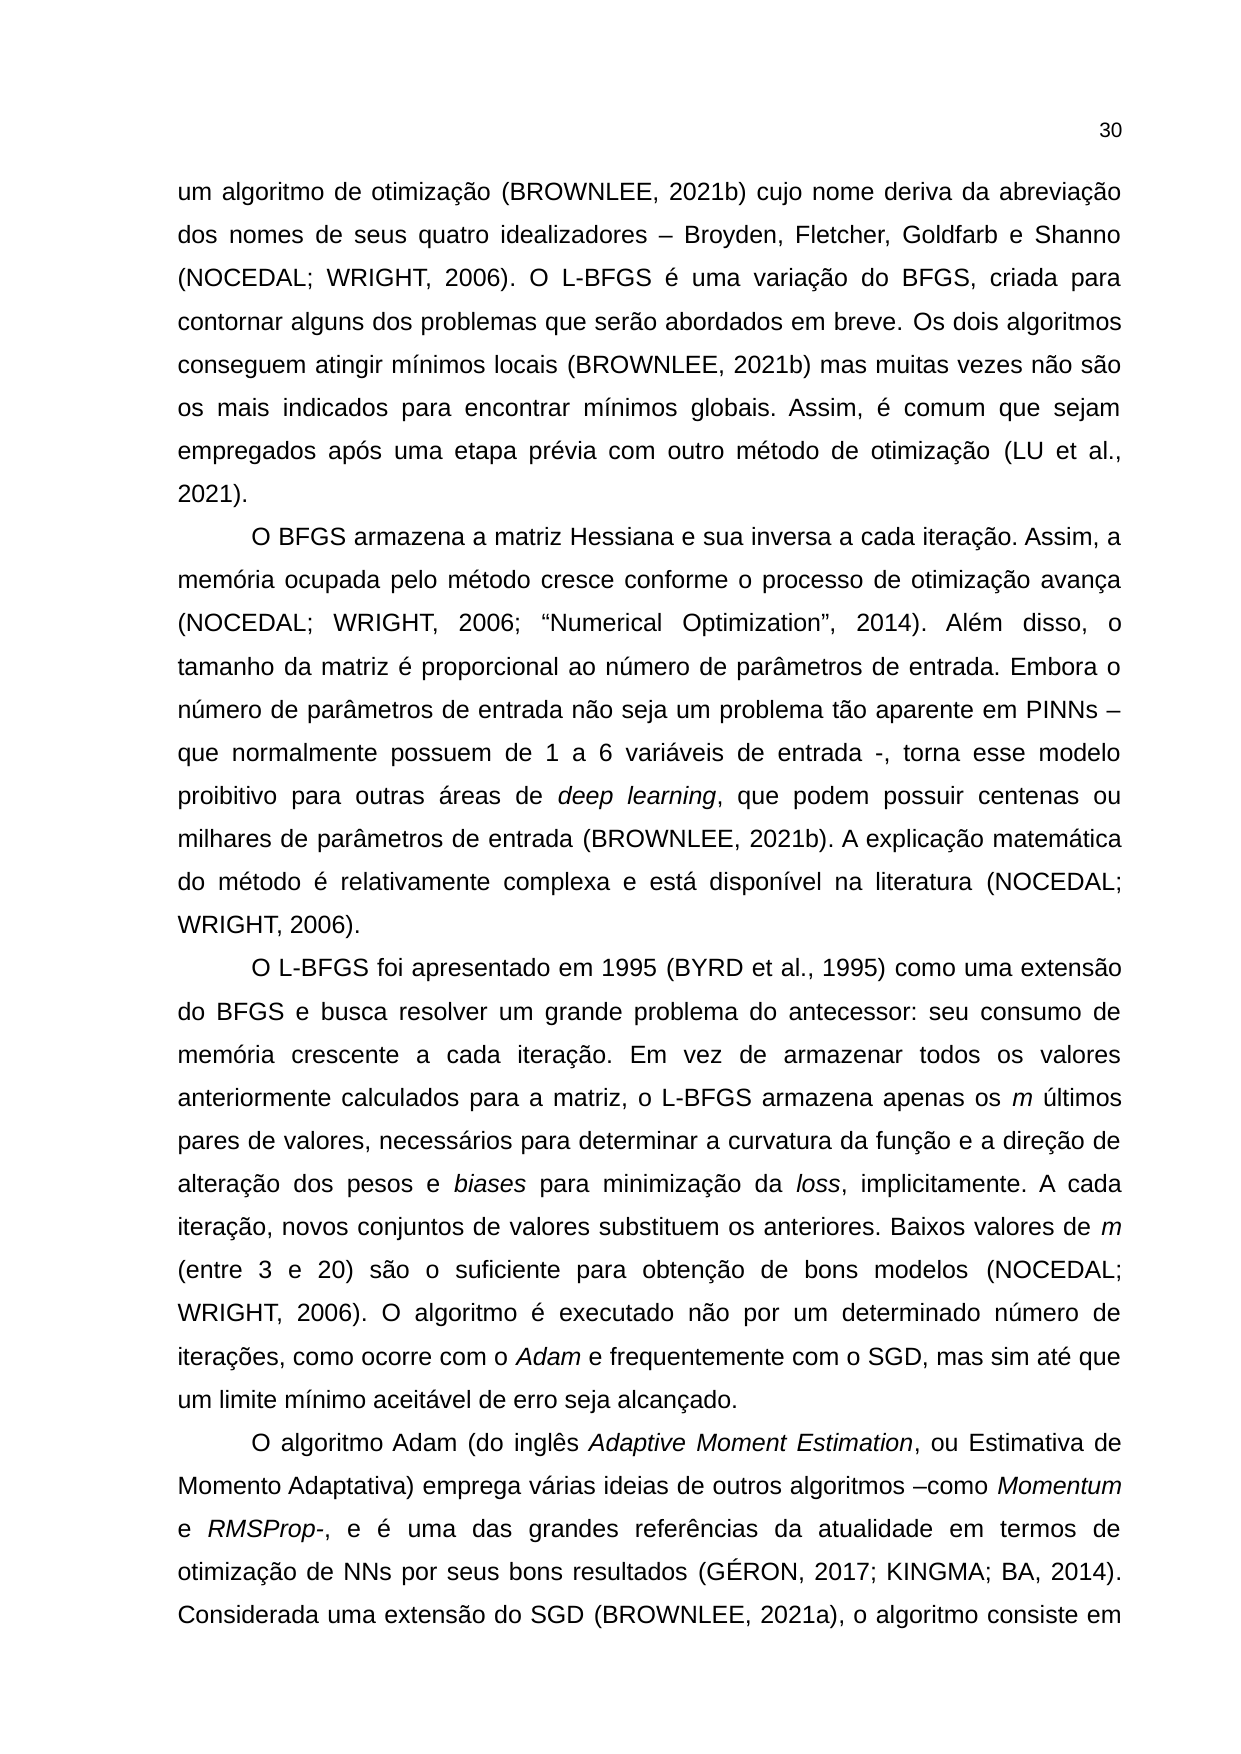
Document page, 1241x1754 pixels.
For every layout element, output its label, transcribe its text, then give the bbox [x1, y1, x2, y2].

text um algoritmo de otimização (BROWNLEE, 2021b) cujo nome deriva da abreviação dos nomes de seus quatro idealizadores – Broyden, Fletcher, Goldfarb e Shanno (NOCEDAL; WRIGHT, 2006). O L-BFGS é uma variação do BFGS, criada para contornar alguns dos problemas que serão abordados em breve. Os dois algoritmos conseguem atingir mínimos locais (BROWNLEE, 2021b) mas muitas vezes não são os mais indicados para encontrar mínimos globais. Assim, é comum que sejam empregados após uma etapa prévia com outro método de otimização (LU et al., 2021). [177, 177, 1122, 508]
text O algoritmo Adam (do inglês Adaptive Moment Estimation, ou Estimativa de Momento Adaptativa) emprega várias ideias de outros algoritmos –como Momentum e RMSProp-, e é uma das grandes referências da atualidade em termos de otimização de NNs por seus bons resultados (GÉRON, 2017; KINGMA; BA, 2014). Considerada uma extensão do SGD (BROWNLEE, 2021a), o algoritmo consiste em [177, 1428, 1122, 1629]
text O L-BFGS foi apresentado em 1995 (BYRD et al., 1995) como uma extensão do BFGS e busca resolver um grande problema do antecessor: seu consumo de memória crescente a cada iteração. Em vez de armazenar todos os valores anteriormente calculados para a matriz, o L-BFGS armazena apenas os m últimos pares de valores, necessários para determinar a curvatura da função e a direção de alteração dos pesos e biases para minimização da loss, implicitamente. A cada iteração, novos conjuntos de valores substituem os anteriores. Baixos valores de m (entre 3 e 20) são o suficiente para obtenção de bons modelos (NOCEDAL; WRIGHT, 2006). O algoritmo é executado não por um determinado número de iterações, como ocorre com o Adam e frequentemente com o SGD, mas sim até que um limite mínimo aceitável de erro seja alcançado. [177, 953, 1122, 1413]
text O BFGS armazena a matriz Hessiana e sua inversa a cada iteração. Assim, a memória ocupada pelo método cresce conforme o processo de otimização avança (NOCEDAL; WRIGHT, 2006; “Numerical Optimization”, 2014). Além disso, o tamanho da matriz é proporcional ao número de parâmetros de entrada. Embora o número de parâmetros de entrada não seja um problema tão aparente em PINNs – que normalmente possuem de 1 a 6 variáveis de entrada -, torna esse modelo proibitivo para outras áreas de deep learning, que podem possuir centenas ou milhares de parâmetros de entrada (BROWNLEE, 2021b). A explicação matemática do método é relativamente complexa e está disponível na literatura (NOCEDAL; WRIGHT, 2006). [177, 522, 1122, 939]
